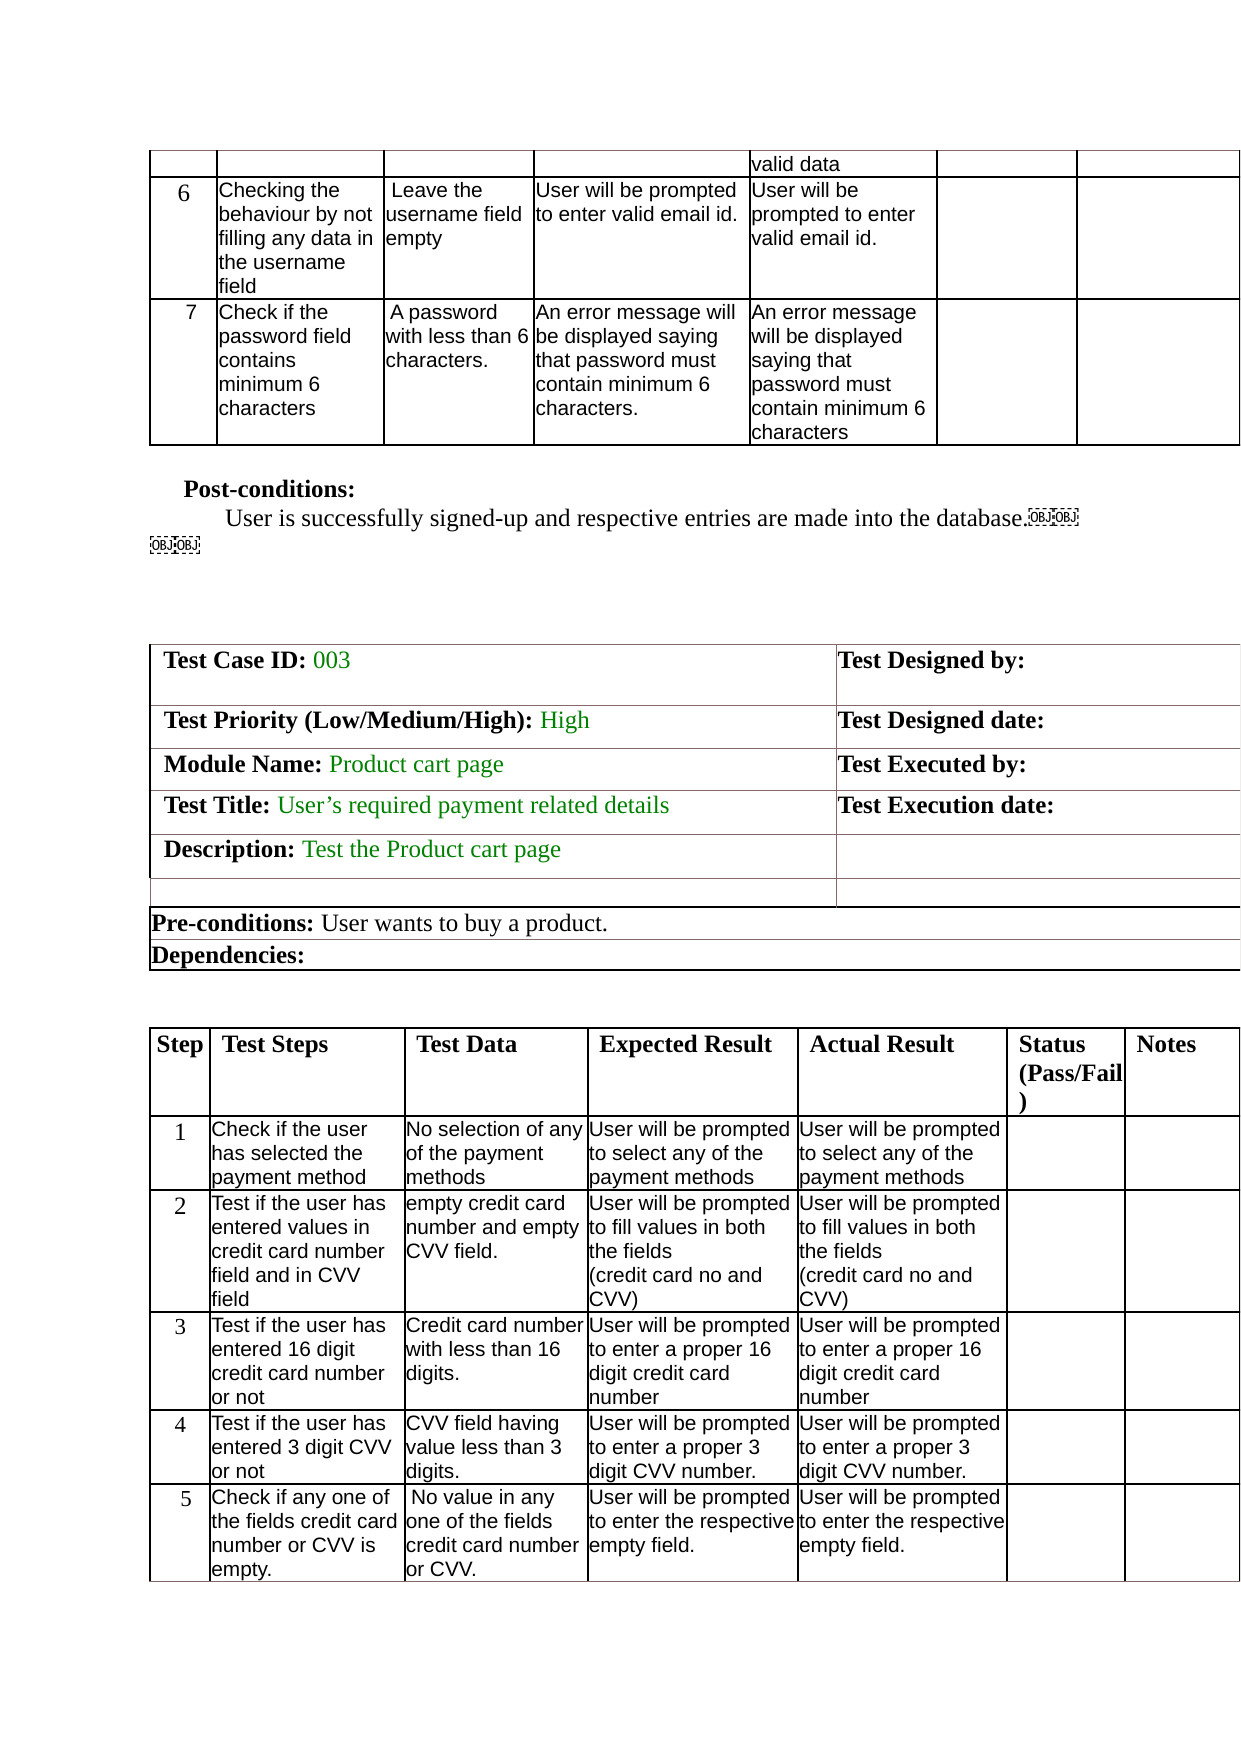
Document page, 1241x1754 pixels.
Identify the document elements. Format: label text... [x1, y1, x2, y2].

table_cell Description: Test the Product cart page [151, 835, 836, 877]
table_cell 1 [151, 1117, 209, 1189]
table_cell No value in any one of the fields credit card number or CVV. [406, 1485, 587, 1581]
table_cell [1126, 1485, 1239, 1581]
table_cell User will be prompted to enter a proper 3 digit CVV number. [589, 1411, 797, 1483]
table_cell [1078, 151, 1239, 176]
table_cell valid data [751, 151, 936, 176]
table_cell [1126, 1117, 1239, 1189]
table_cell Check if the password field contains minimum 6 characters [218, 300, 383, 444]
text Post-conditions: [183, 474, 1090, 503]
table_cell [1008, 1313, 1124, 1409]
table_cell 6 [151, 178, 216, 298]
table_cell [1008, 1191, 1124, 1311]
table_cell [1008, 1485, 1124, 1581]
table_cell Test Designed date: [837, 706, 1240, 748]
table_cell Test if the user has entered values in credit card number field and in CVV field [211, 1191, 404, 1311]
table_cell User will be prompted to enter a proper 3 digit CVV number. [799, 1411, 1006, 1483]
table_cell User will be prompted to select any of the payment methods [799, 1117, 1006, 1189]
table_cell Check if any one of the fields credit card number or CVV is empty. [211, 1485, 404, 1581]
table_cell Credit card number with less than 16 digits. [406, 1313, 587, 1409]
table_cell An error message will be displayed saying that password must contain minimum 6 characters. [535, 300, 749, 444]
table_cell Pre-conditions: User wants to buy a product. [151, 908, 1240, 939]
table_cell 4 [151, 1411, 209, 1483]
table_cell User will be prompted to enter valid email id. [751, 178, 936, 298]
table_cell 3 [151, 1313, 209, 1409]
table_cell User will be prompted to enter the respective empty field. [589, 1485, 797, 1581]
table_cell [1126, 1313, 1239, 1409]
table_cell An error message will be displayed saying that password must contain minimum 6 characters [751, 300, 936, 444]
table_cell Dependencies: [151, 940, 1240, 969]
table_cell [151, 151, 216, 176]
table_header Expected Result [589, 1029, 797, 1115]
table_cell [1126, 1191, 1239, 1311]
table_cell [151, 879, 836, 906]
table_cell 7 [151, 300, 216, 444]
table_header Notes [1126, 1029, 1239, 1115]
table_cell User will be prompted to fill values in both the fields (credit card no and CVV) [799, 1191, 1006, 1311]
table_cell Module Name: Product cart page [151, 749, 836, 790]
table_cell A password with less than 6 characters. [385, 300, 533, 444]
table_cell 5 [151, 1485, 209, 1581]
table_cell Test Title: User’s required payment related details [151, 791, 836, 834]
table_cell Test if the user has entered 16 digit credit card number or not [211, 1313, 404, 1409]
table_cell [535, 151, 749, 176]
table_cell 2 [151, 1191, 209, 1311]
table_cell User will be prompted to enter the respective empty field. [799, 1485, 1006, 1581]
table_header Test Designed by: [837, 645, 1240, 704]
table_cell Checking the behaviour by not filling any data in the username field [218, 178, 383, 298]
table_cell [837, 835, 1240, 877]
table_cell Test Executed by: [837, 749, 1240, 790]
table_cell empty credit card number and empty CVV field. [406, 1191, 587, 1311]
table_cell Test if the user has entered 3 digit CVV or not [211, 1411, 404, 1483]
table_cell [1008, 1411, 1124, 1483]
table_cell [938, 178, 1076, 298]
table_cell User will be prompted to fill values in both the fields (credit card no and CVV) [589, 1191, 797, 1311]
table_cell [1126, 1411, 1239, 1483]
table_cell CVV field having value less than 3 digits. [406, 1411, 587, 1483]
table_cell [837, 879, 1240, 906]
table_cell Test Priority (Low/Medium/High): High [151, 706, 836, 748]
table_cell [385, 151, 533, 176]
table_cell Test Execution date: [837, 791, 1240, 834]
table_cell User will be prompted to select any of the payment methods [589, 1117, 797, 1189]
table_cell [218, 151, 383, 176]
table_cell User will be prompted to enter valid email id. [535, 178, 749, 298]
table_cell Check if the user has selected the payment method [211, 1117, 404, 1189]
table_cell User will be prompted to enter a proper 16 digit credit card number [799, 1313, 1006, 1409]
table_header Step [151, 1029, 209, 1115]
table_cell [1078, 178, 1239, 298]
table_cell [938, 300, 1076, 444]
table_cell Leave the username field empty [385, 178, 533, 298]
table_header Status (Pass/Fail) [1008, 1029, 1124, 1115]
table_header Test Data [406, 1029, 587, 1115]
table_header Test Steps [211, 1029, 404, 1115]
table_cell User will be prompted to enter a proper 16 digit credit card number [589, 1313, 797, 1409]
table_header Actual Result [799, 1029, 1006, 1115]
table_cell [1008, 1117, 1124, 1189]
text User is successfully signed-up and respective entries are made into the database.￼￼￼￼ [150, 503, 1090, 560]
table_cell [1078, 300, 1239, 444]
table_header Test Case ID: 003 [151, 645, 836, 704]
table_cell No selection of any of the payment methods [406, 1117, 587, 1189]
table_cell [938, 151, 1076, 176]
